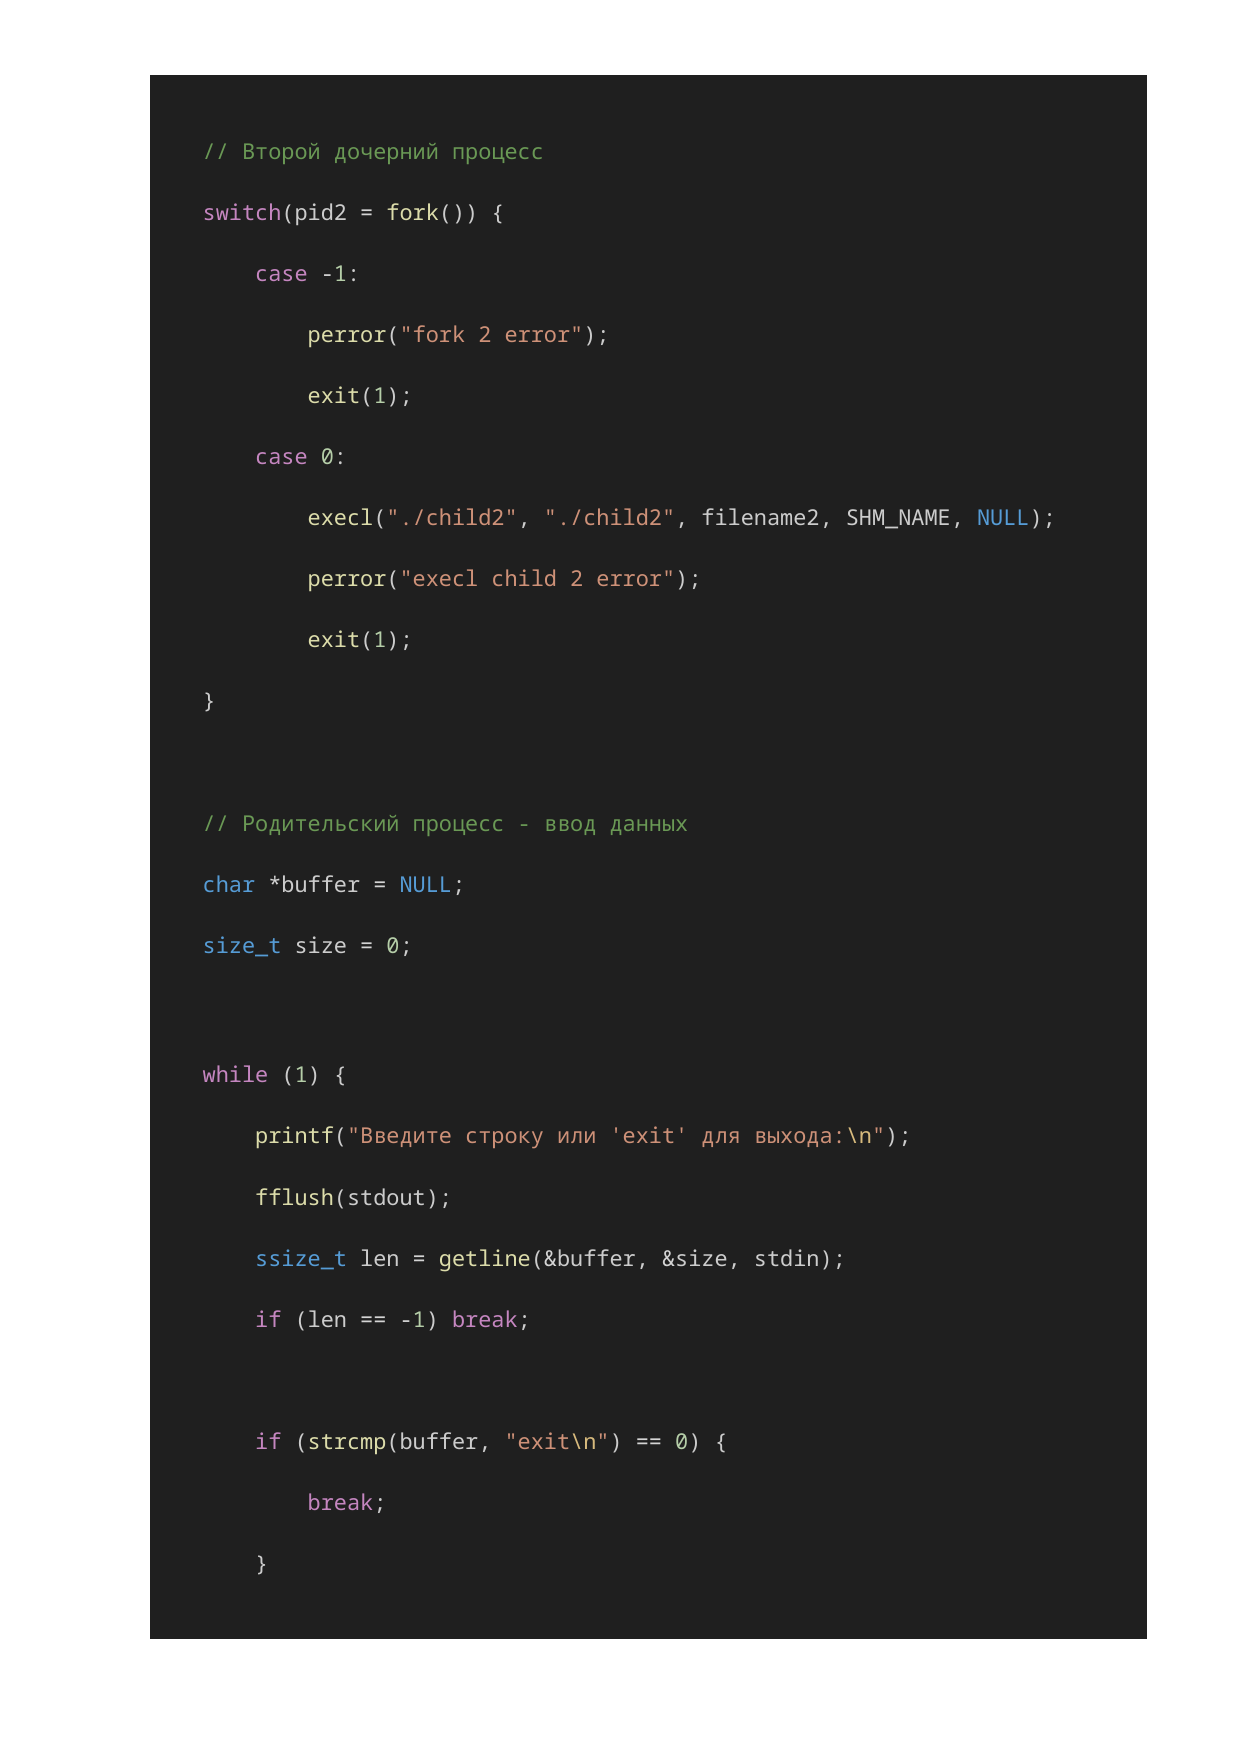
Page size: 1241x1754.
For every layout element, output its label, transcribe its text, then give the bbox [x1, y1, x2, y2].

text // Родительский процесс - ввод данных [150, 807, 1147, 837]
text char *buffer = NULL; [150, 868, 1147, 898]
text perror("fork 2 error"); [150, 319, 1147, 349]
text execl("./child2", "./child2", filename2, SHM_NAME, NULL); [150, 502, 1147, 532]
text perror("execl child 2 error"); [150, 563, 1147, 593]
text size_t size = 0; [150, 929, 1147, 959]
text printf("Введите строку или 'exit' для выхода:\n"); [150, 1121, 1147, 1150]
text if (len == -1) break; [150, 1304, 1147, 1333]
text // Второй дочерний процесс [150, 136, 1147, 166]
text while (1) { [150, 1059, 1147, 1089]
text break; [150, 1487, 1147, 1517]
text case -1: [150, 258, 1147, 288]
text } [150, 1548, 1147, 1578]
text exit(1); [150, 380, 1147, 410]
text case 0: [150, 441, 1147, 471]
text exit(1); [150, 624, 1147, 654]
text fflush(stdout); [150, 1182, 1147, 1211]
text switch(pid2 = fork()) { [150, 197, 1147, 227]
text ssize_t len = getline(&buffer, &size, stdin); [150, 1243, 1147, 1272]
text if (strcmp(buffer, "exit\n") == 0) { [150, 1426, 1147, 1456]
text } [150, 685, 1147, 715]
